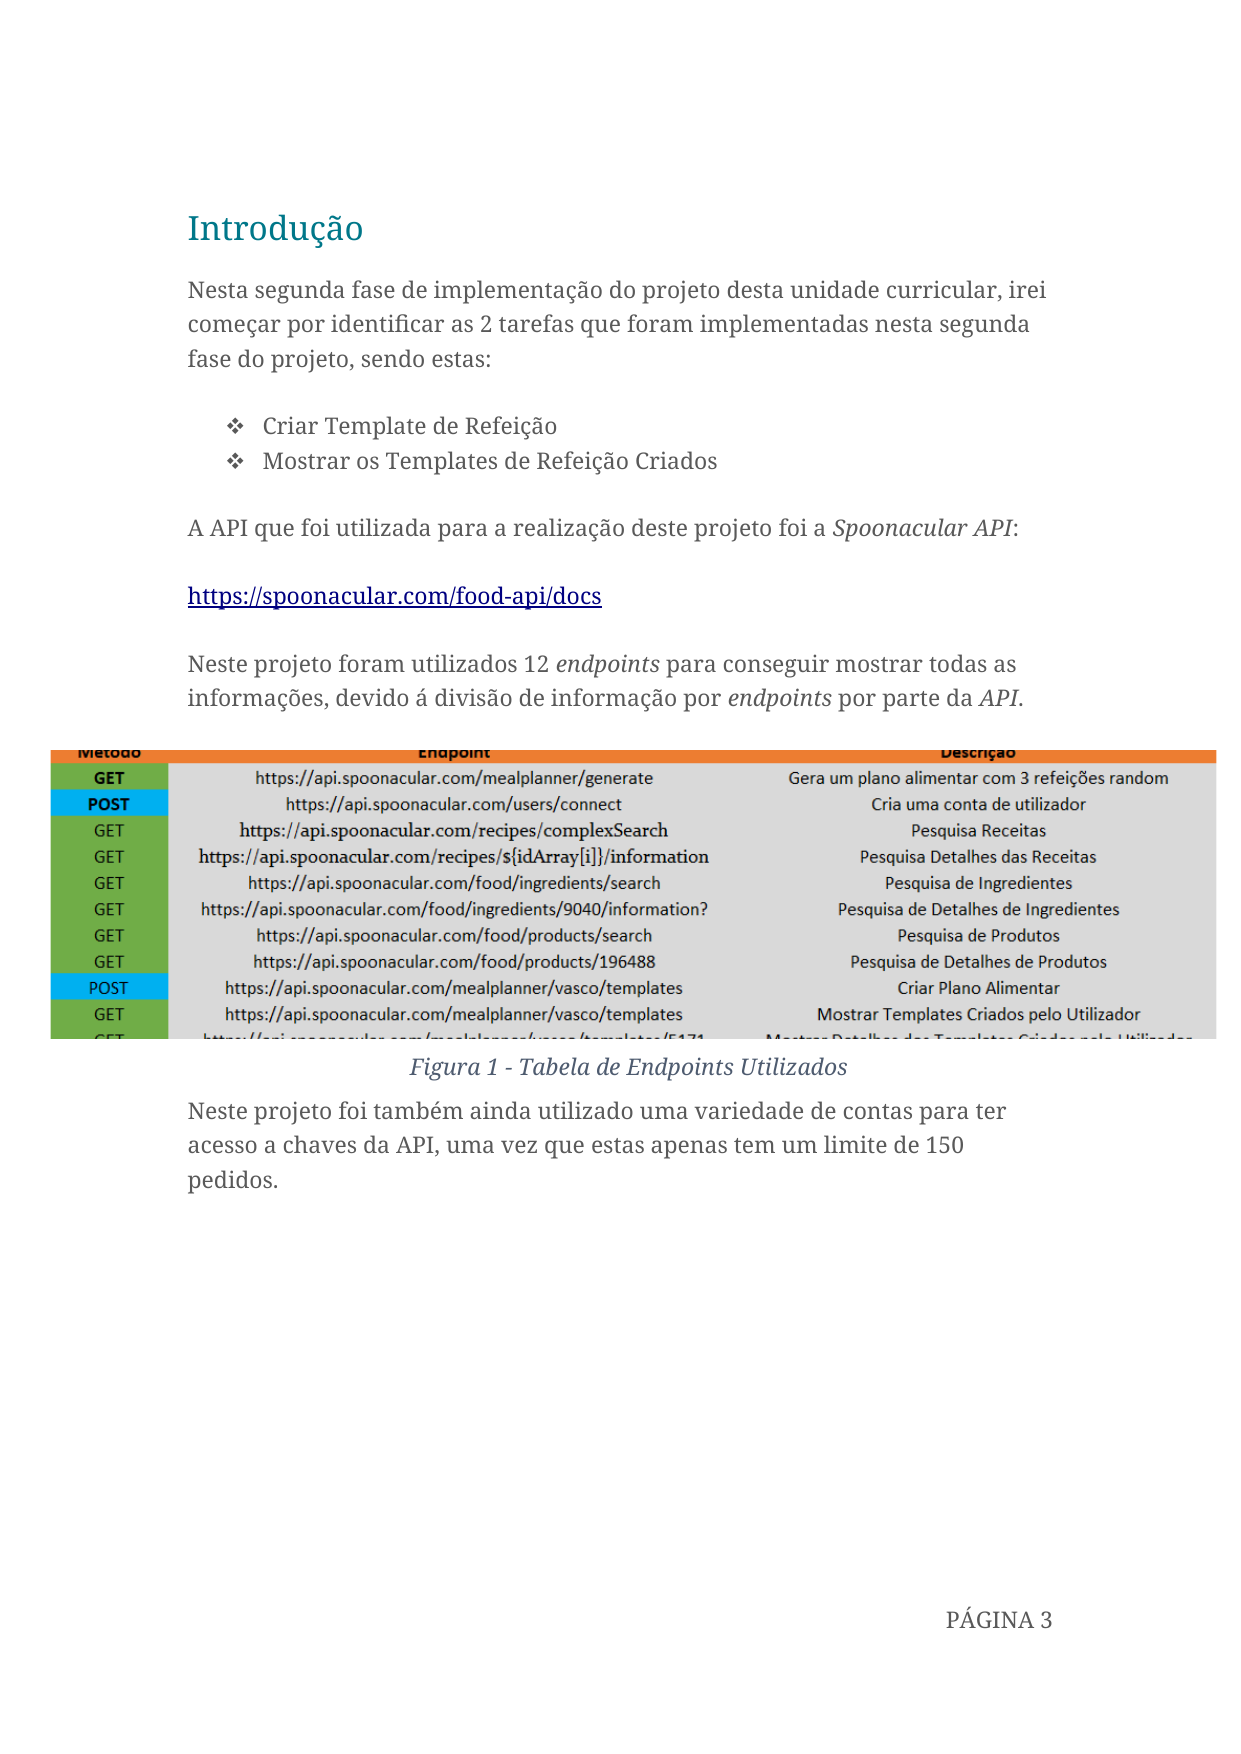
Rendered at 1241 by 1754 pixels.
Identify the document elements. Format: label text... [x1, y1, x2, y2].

list Criar Template de Refeição [225, 410, 1053, 442]
text Neste projeto foram utilizados 12 endpoints para conseguir mostrar todas as informações, devido á divisão de informação por endpoints por parte da API. [187, 648, 1053, 713]
subtitle Introdução [187, 205, 1053, 251]
list Mostrar os Templates de Refeição Criados [225, 445, 1053, 476]
text https://spoonacular.com/food-api/docs [187, 580, 1053, 611]
text Neste projeto foi também ainda utilizado uma variedade de contas para ter acesso a chaves da API, uma vez que estas apenas tem um limite de 150 pedidos. [187, 1095, 1053, 1195]
text Nesta segunda fase de implementação do projeto desta unidade curricular, irei começar por identificar as 2 tarefas que foram implementadas nesta segunda fase do projeto, sendo estas: [187, 274, 1053, 374]
text A API que foi utilizada para a realização deste projeto foi a Spoonacular API: [187, 512, 1053, 544]
table_header Figura 1 - Tabela de Endpoints Utilizados [39, 738, 1221, 1082]
